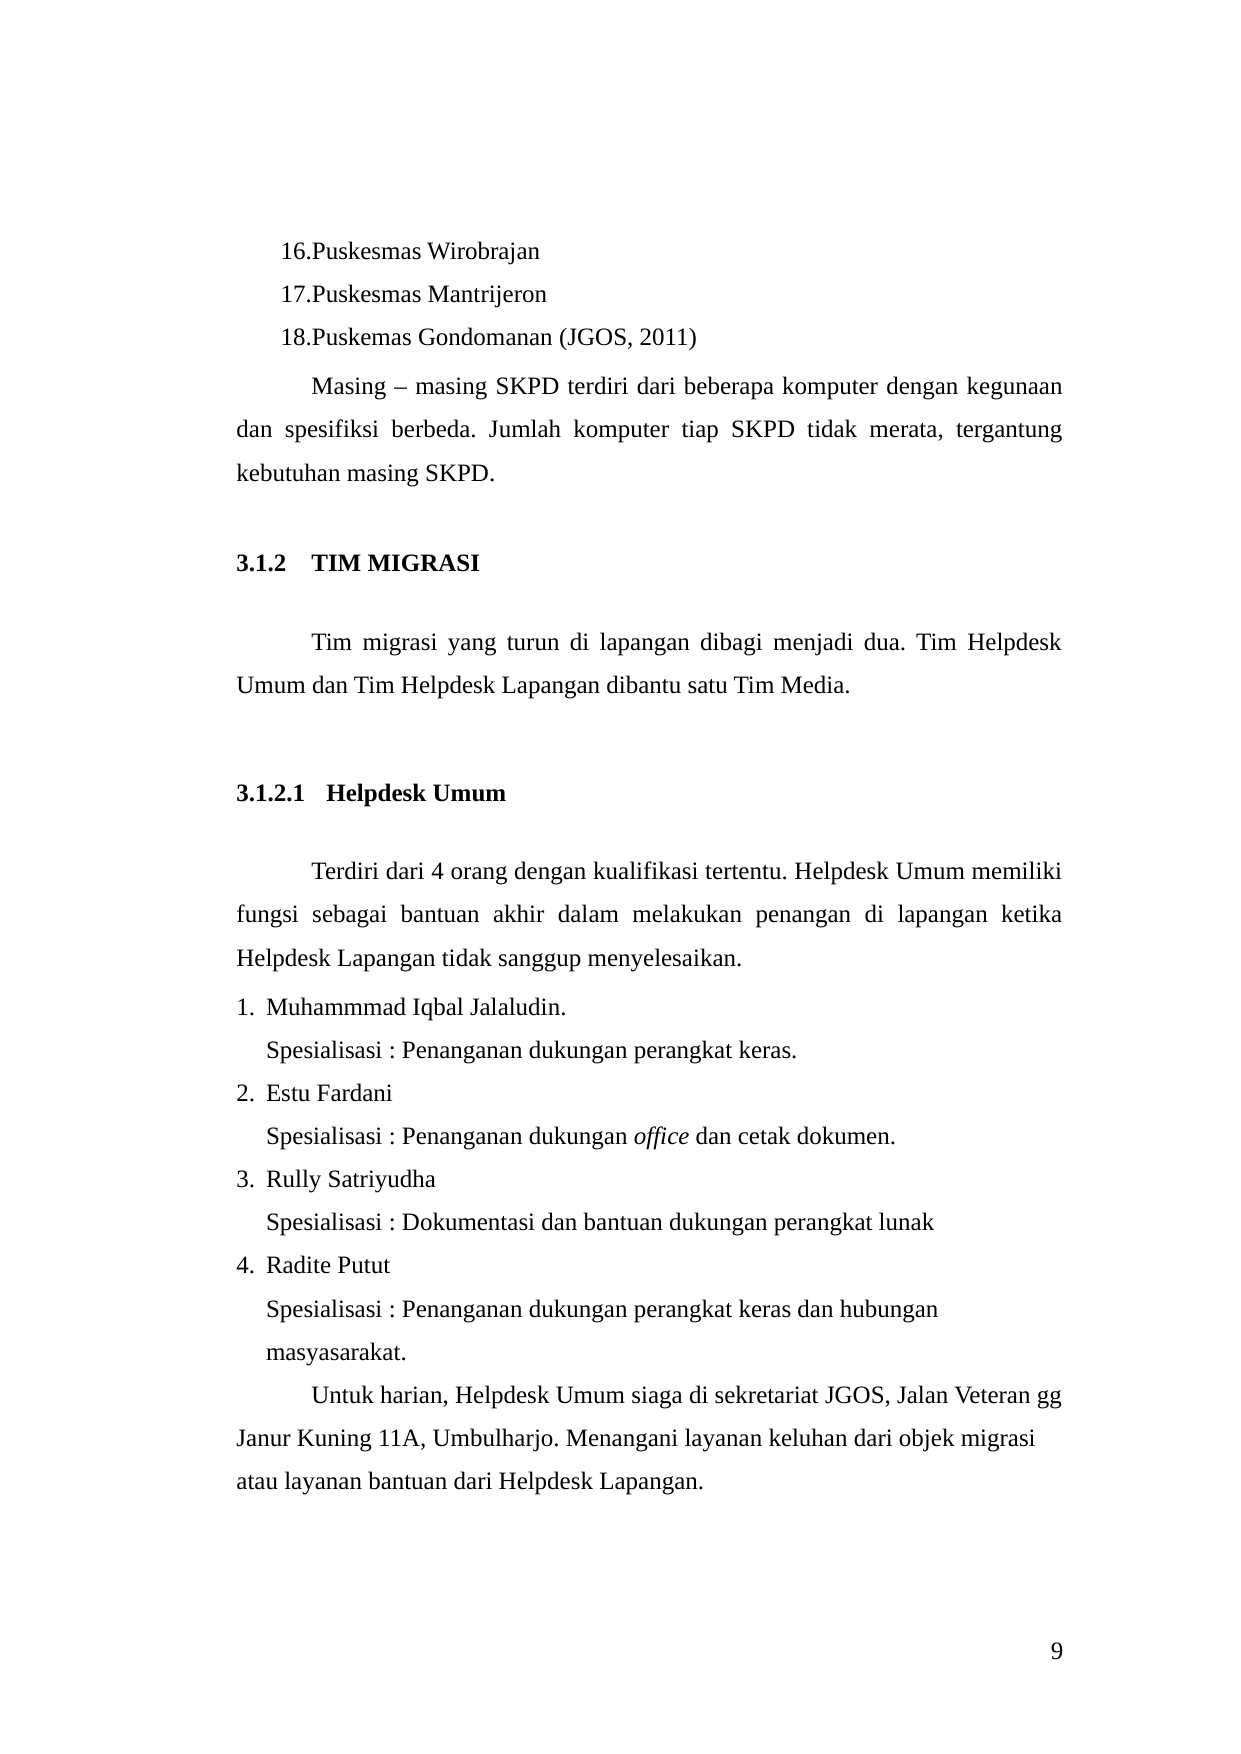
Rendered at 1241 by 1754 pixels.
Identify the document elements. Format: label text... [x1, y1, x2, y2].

text Terdiri dari 4 orang dengan kualifikasi tertentu. Helpdesk Umum memiliki fungsi sebagai bantuan akhir dalam melakukan penangan di lapangan ketika Helpdesk Lapangan tidak sanggup menyelesaikan. [236, 856, 1063, 971]
list Rully Satriyudha Spesialisasi : Dokumentasi dan bantuan dukungan perangkat lunak [236, 1164, 1063, 1236]
list Muhammmad Iqbal Jalaludin. Spesialisasi : Penanganan dukungan perangkat keras. [236, 992, 1063, 1064]
list Estu Fardani Spesialisasi : Penanganan dukungan office dan cetak dokumen. [236, 1078, 1063, 1150]
list Radite Putut [236, 1251, 1063, 1279]
text Masing – masing SKPD terdiri dari beberapa komputer dengan kegunaan dan spesifiksi berbeda. Jumlah komputer tiap SKPD tidak merata, tergantung kebutuhan masing SKPD. [236, 371, 1063, 486]
list Spesialisasi : Penanganan dukungan perangkat keras dan hubungan masyasarakat. [236, 1294, 1063, 1366]
list Puskesmas Wirobrajan [280, 236, 1063, 265]
list Puskesmas Mantrijeron [280, 279, 1063, 308]
text Untuk harian, Helpdesk Umum siaga di sekretariat JGOS, Jalan Veteran gg Janur Kuning 11A, Umbulharjo. Menangani layanan keluhan dari objek migrasi atau layanan bantuan dari Helpdesk Lapangan. [236, 1380, 1063, 1495]
list Puskemas Gondomanan (JGOS, 2011) [280, 322, 1063, 351]
subtitle Helpdesk Umum [236, 778, 1063, 807]
text Tim migrasi yang turun di lapangan dibagi menjadi dua. Tim Helpdesk Umum dan Tim Helpdesk Lapangan dibantu satu Tim Media. [236, 627, 1063, 698]
subtitle TIM MIGRASI [236, 548, 1063, 577]
